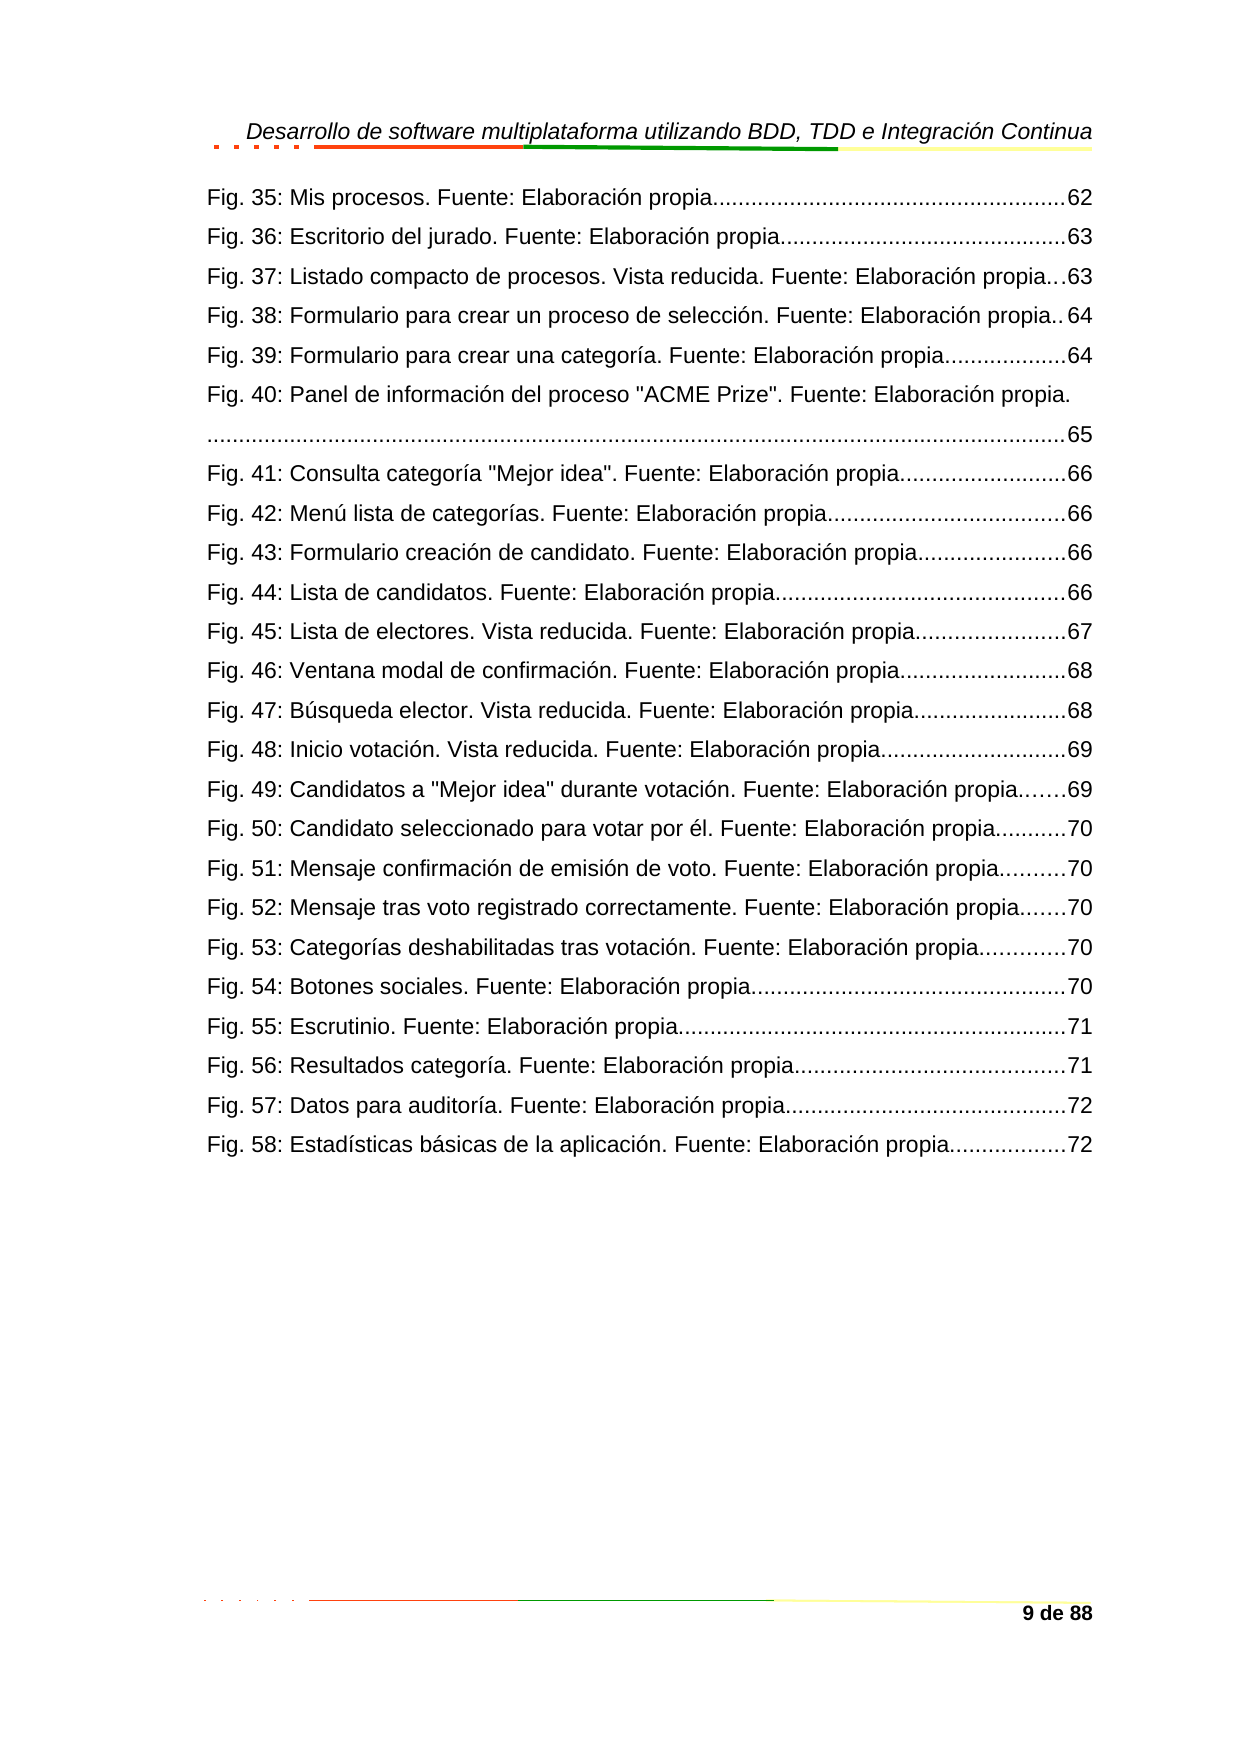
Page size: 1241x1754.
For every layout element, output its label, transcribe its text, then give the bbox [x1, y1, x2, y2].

text Fig. 58: Estadísticas básicas de la aplicación. Fuente: Elaboración propia. 72 [207, 1131, 1093, 1157]
text Fig. 39: Formulario para crear una categoría. Fuente: Elaboración propia 64 [207, 342, 1093, 368]
text Fig. 53: Categorías deshabilitadas tras votación. Fuente: Elaboración propia. 70 [207, 934, 1093, 960]
text Fig. 48: Inicio votación. Vista reducida. Fuente: Elaboración propia. 69 [207, 736, 1093, 763]
text Fig. 49: Candidatos a "Mejor idea" durante votación. Fuente: Elaboración propia. 69 [207, 776, 1093, 802]
text Fig. 43: Formulario creación de candidato. Fuente: Elaboración propia. 66 [207, 539, 1093, 565]
text Fig. 37: Listado compacto de procesos. Vista reducida. Fuente: Elaboración propia. 63 [207, 263, 1093, 289]
text Fig. 54: Botones sociales. Fuente: Elaboración propia. 70 [207, 973, 1093, 999]
text Fig. 36: Escritorio del jurado. Fuente: Elaboración propia. 63 [207, 223, 1093, 249]
text Fig. 52: Mensaje tras voto registrado correctamente. Fuente: Elaboración propia. 70 [207, 894, 1093, 921]
text Fig. 44: Lista de candidatos. Fuente: Elaboración propia. 66 [207, 578, 1093, 605]
text Fig. 45: Lista de electores. Vista reducida. Fuente: Elaboración propia. 67 [207, 618, 1093, 644]
text Fig. 46: Ventana modal de confirmación. Fuente: Elaboración propia. 68 [207, 657, 1093, 684]
text Fig. 42: Menú lista de categorías. Fuente: Elaboración propia. 66 [207, 499, 1093, 526]
text Fig. 50: Candidato seleccionado para votar por él. Fuente: Elaboración propia 70 [207, 815, 1093, 842]
text Fig. 47: Búsqueda elector. Vista reducida. Fuente: Elaboración propia. 68 [207, 697, 1093, 723]
text Fig. 57: Datos para auditoría. Fuente: Elaboración propia. 72 [207, 1092, 1093, 1118]
text Fig. 41: Consulta categoría "Mejor idea". Fuente: Elaboración propia. 66 [207, 460, 1093, 486]
text Fig. 51: Mensaje confirmación de emisión de voto. Fuente: Elaboración propia. 70 [207, 855, 1093, 881]
text Fig. 55: Escrutinio. Fuente: Elaboración propia. 71 [207, 1013, 1093, 1039]
text Fig. 38: Formulario para crear un proceso de selección. Fuente: Elaboración propia. 64 [207, 302, 1093, 328]
text Fig. 35: Mis procesos. Fuente: Elaboración propia. 62 [207, 184, 1093, 210]
text Fig. 56: Resultados categoría. Fuente: Elaboración propia. 71 [207, 1052, 1093, 1078]
text Fig. 40: Panel de información del proceso "ACME Prize". Fuente: Elaboración propia. 65 [207, 381, 1093, 447]
